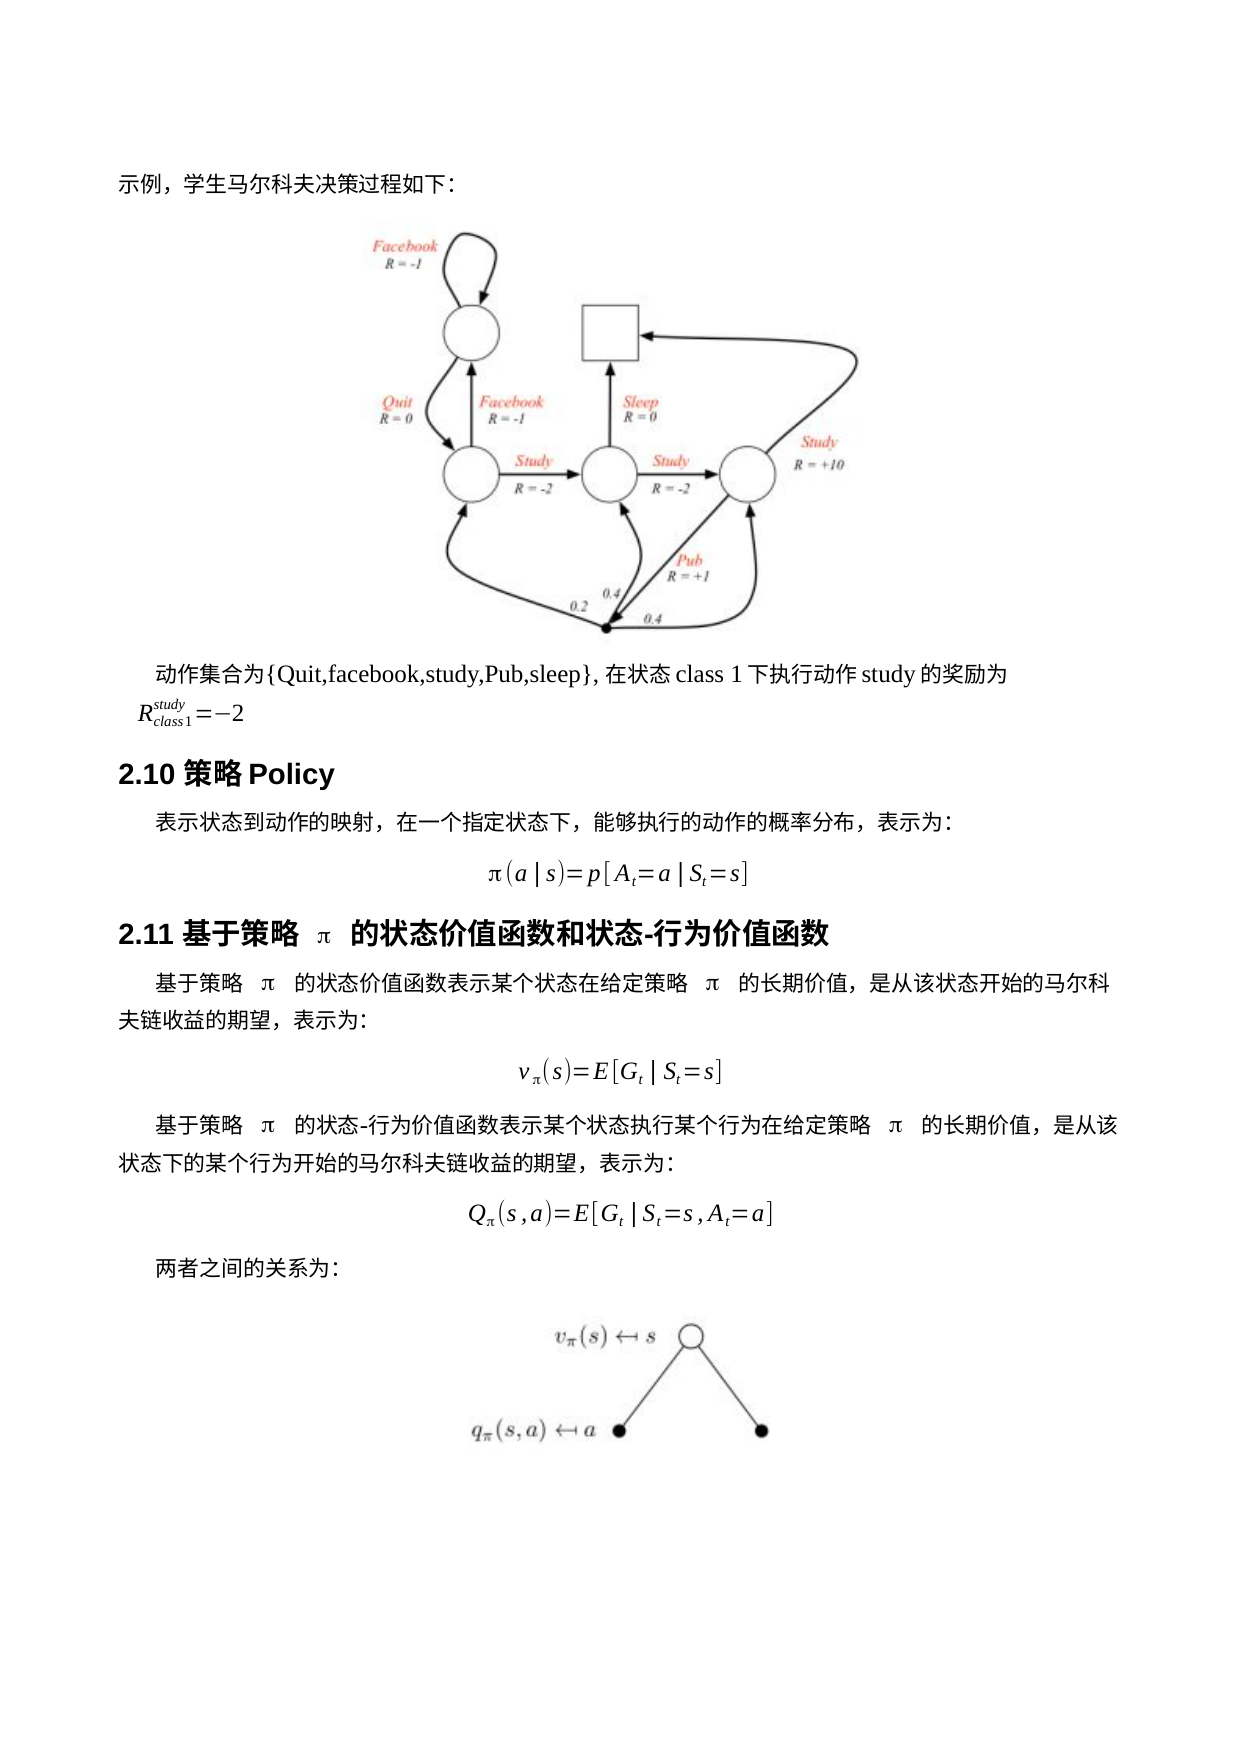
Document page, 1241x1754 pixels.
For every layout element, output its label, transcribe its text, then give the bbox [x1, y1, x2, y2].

text 表示状态到动作的映射，在一个指定状态下，能够执行的动作的概率分布，表示为： [118, 805, 1122, 837]
text 两者之间的关系为： [118, 1251, 1122, 1282]
subtitle 2.10 策略Policy [118, 750, 1122, 793]
text 示例，学生马尔科夫决策过程如下： [118, 167, 1122, 199]
text 动作集合为{Quit,facebook,study,Pub,sleep}, 在状态class 1下执行动作study的奖励为 [118, 220, 1122, 730]
picture [444, 1303, 796, 1465]
picture [361, 219, 879, 651]
text 基于策略的状态-行为价值函数表示某个状态执行某个行为在给定策略的长期价值，是从该状态下的某个行为开始的马尔科夫链收益的期望，表示为： [118, 1108, 1122, 1178]
text 基于策略的状态价值函数表示某个状态在给定策略的长期价值，是从该状态开始的马尔科夫链收益的期望，表示为： [118, 966, 1122, 1035]
subtitle 2.11 基于策略的状态价值函数和状态-行为价值函数 [118, 911, 1122, 953]
